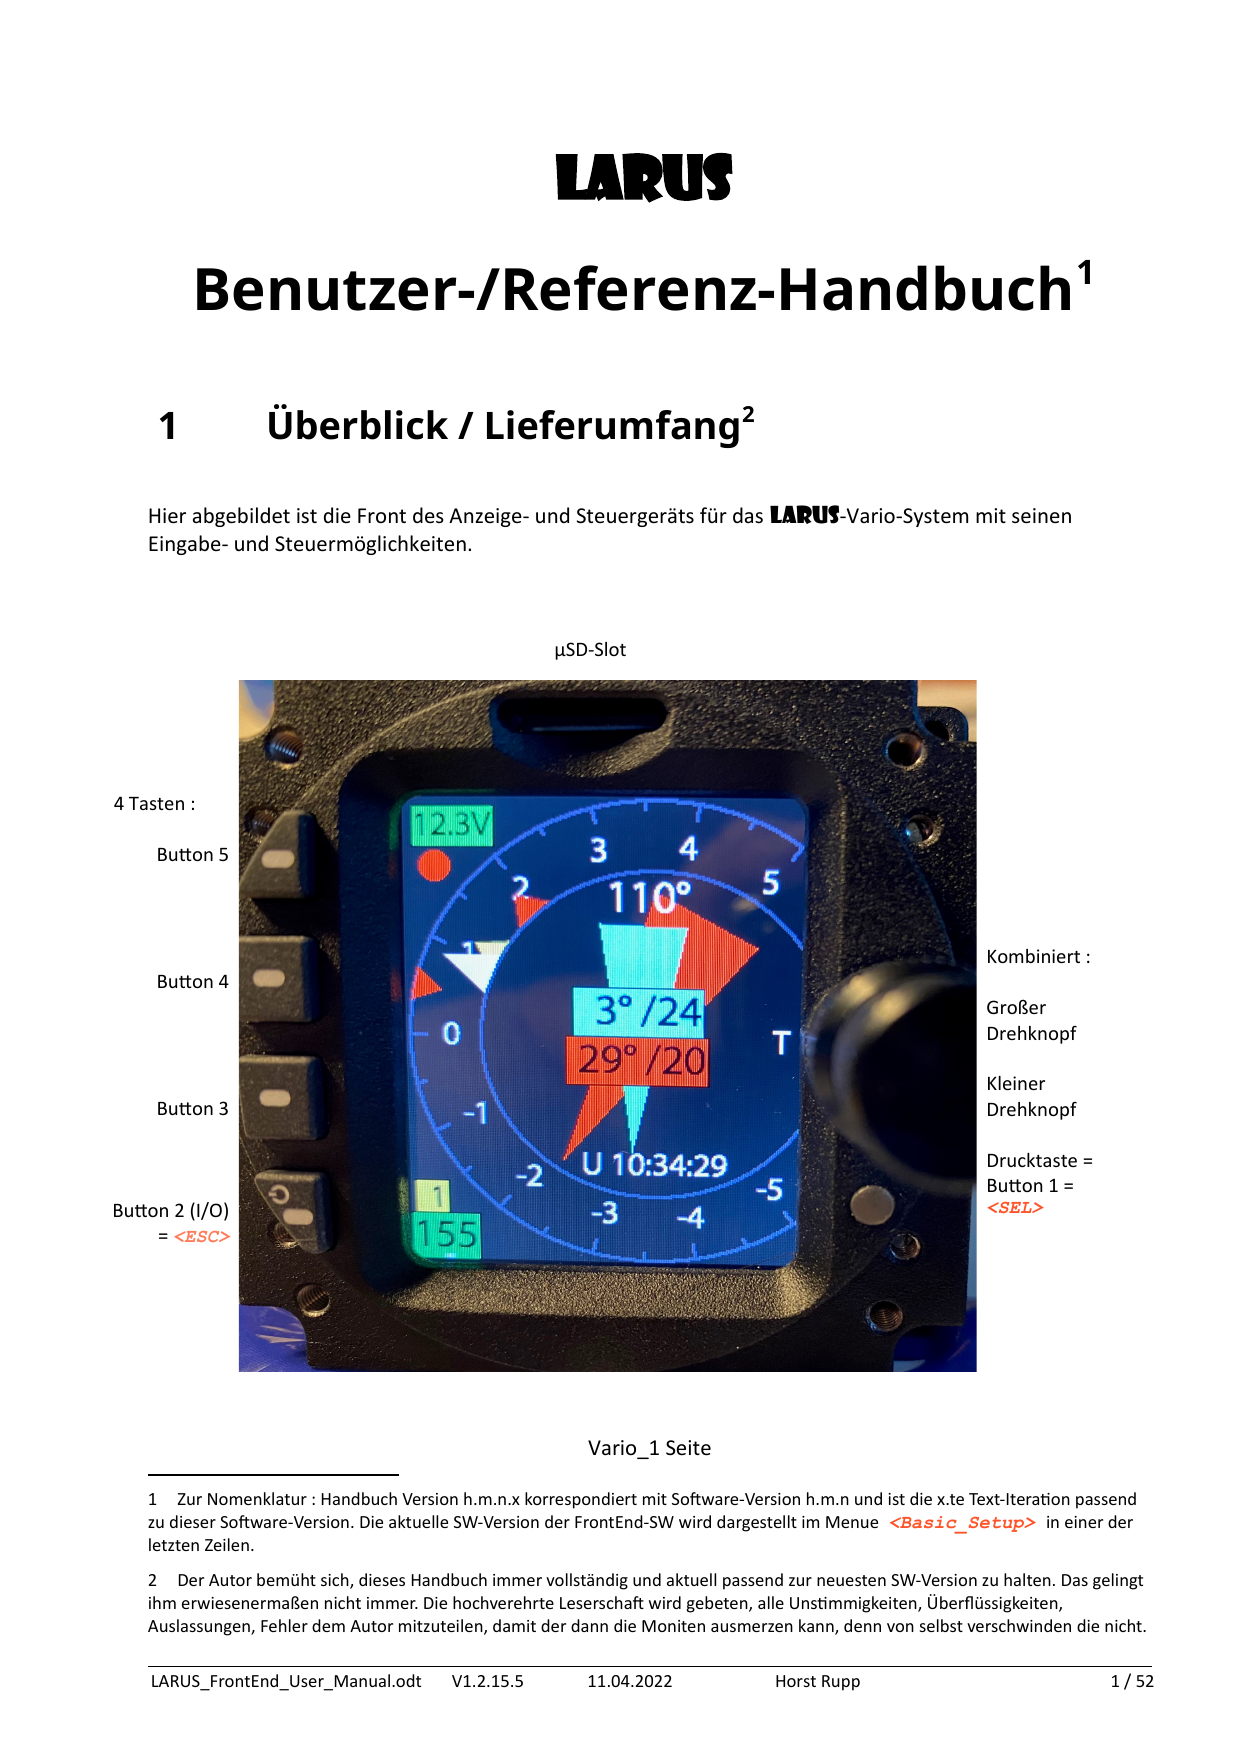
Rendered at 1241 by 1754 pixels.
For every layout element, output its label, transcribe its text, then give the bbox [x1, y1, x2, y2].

text Der Autor bemüht sich, dieses Handbuch immer vollständig und aktuell passend zur neuesten SW-Version zu halten. Das gelingt ihm erwiesenermaßen nicht immer. Die hochverehrte Leserschaft wird gebeten, alle Unstimmigkeiten, Überflüssigkeiten, Auslassungen, Fehler dem Autor mitzuteilen, damit der dann die Moniten ausmerzen kann, denn von selbst verschwinden die nicht. [148, 1568, 1152, 1660]
text Hier abgebildet ist die Front des Anzeige- und Steuergeräts für das LARUS-Vario-System mit seinen Eingabe- und Steuermöglichkeiten. [148, 500, 1152, 557]
subtitle Überblick / Lieferumfang [148, 399, 1128, 450]
picture [238, 680, 977, 1372]
title LARUS [148, 138, 1140, 210]
text Vario_1 Seite [148, 1433, 1152, 1461]
title Benutzer-/Referenz-Handbuch [148, 248, 1140, 327]
text Zur Nomenklatur : Handbuch Version h.m.n.x korrespondiert mit Software-Version h.m.n und ist die x.te Text-Iteration passend zu dieser Software-Version. Die aktuelle SW-Version der FrontEnd-SW wird dargestellt im Menue <Basic_Setup> in einer der letzten Zeilen. [148, 1487, 1152, 1557]
